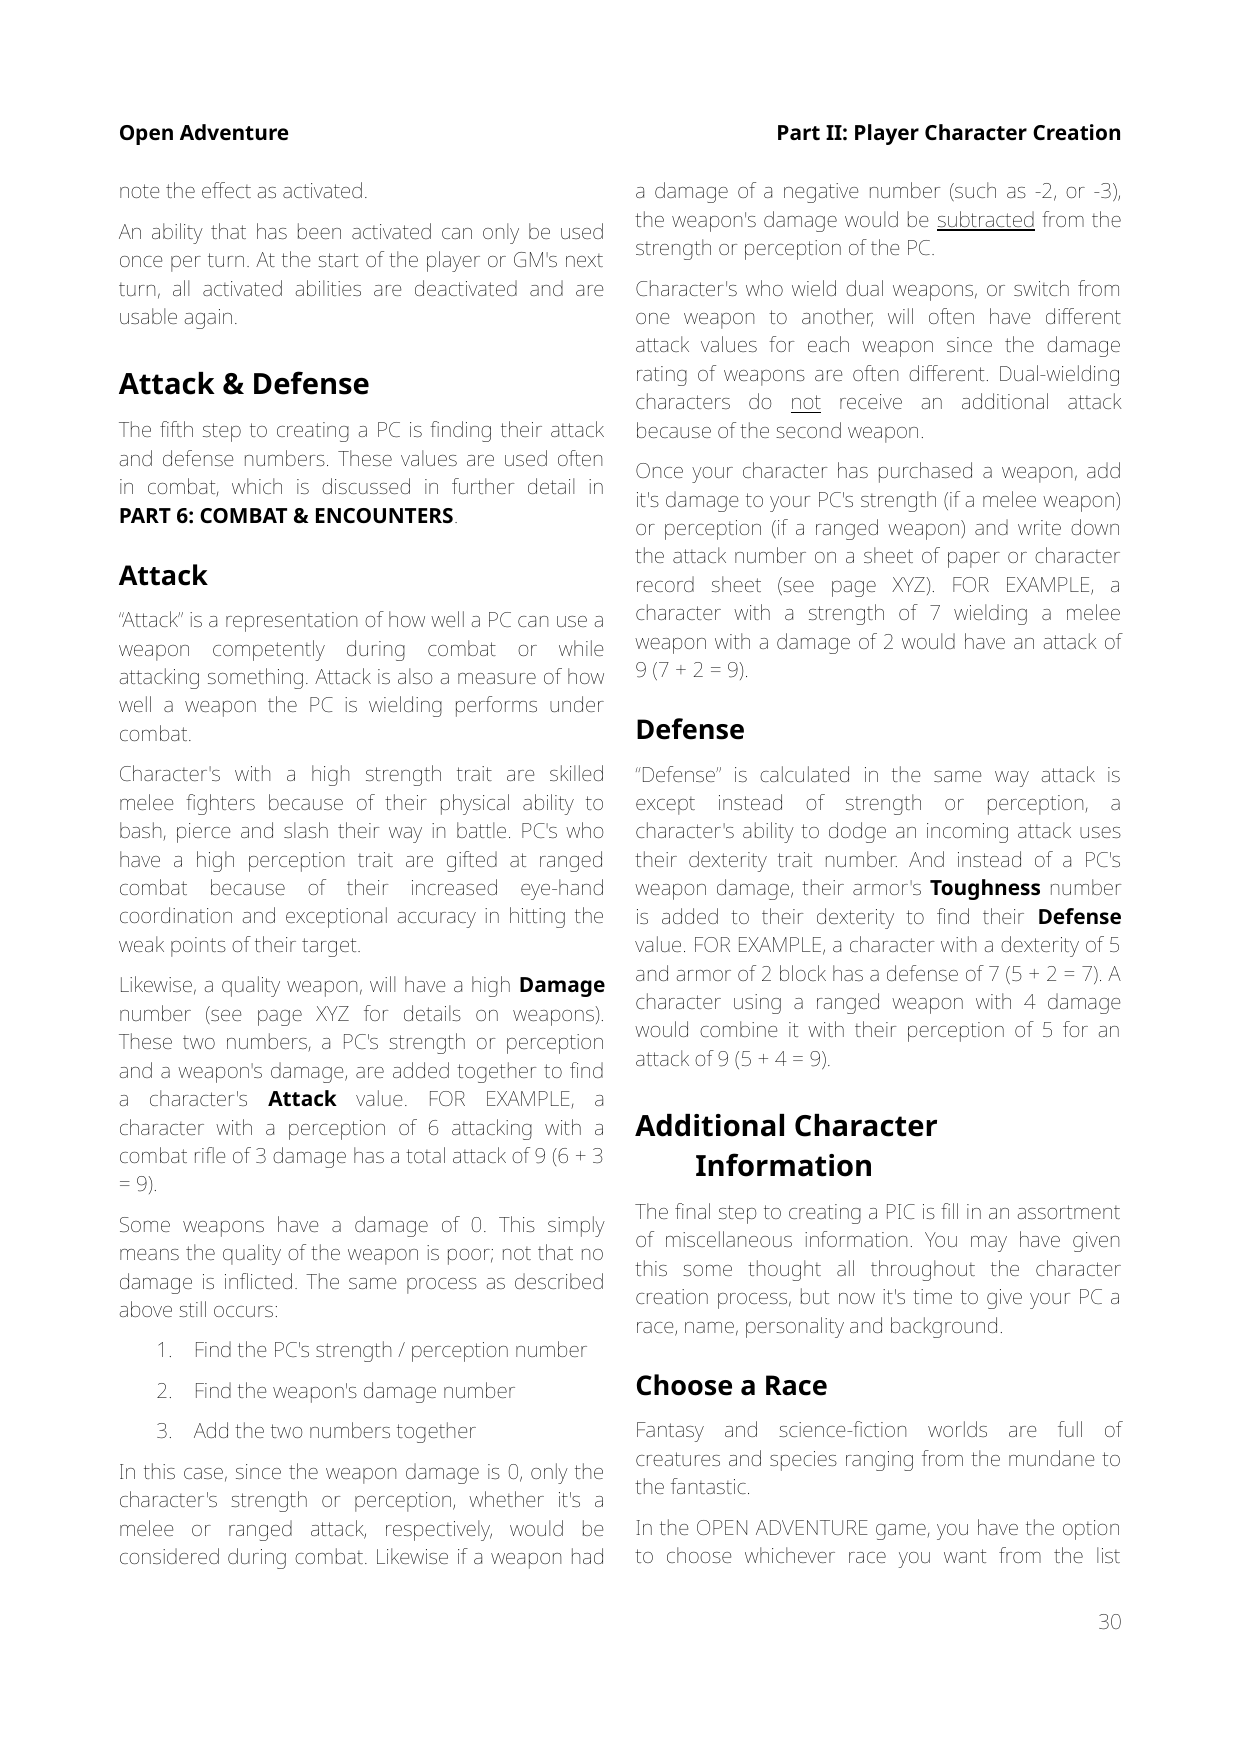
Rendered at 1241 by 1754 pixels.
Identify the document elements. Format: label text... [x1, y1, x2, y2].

subtitle Additional Character Information [635, 1105, 1122, 1185]
text An ability that has been activated can only be used once per turn. At the start of the player or GM's next turn, all activated abilities are deactivated and are usable again. [118, 217, 605, 331]
text Character's who wield dual weapons, or switch from one weapon to another, will often have different attack values for each weapon since the damage rating of weapons are often different. Dual-wielding characters do not receive an additional attack because of the second weapon. [635, 274, 1122, 444]
text Some weapons have a damage of 0. This simply means the quality of the weapon is poor; not that no damage is inflicted. The same process as described above still occurs: [118, 1210, 605, 1324]
subtitle Attack & Defense [118, 363, 605, 403]
text a damage of a negative number (such as -2, or -3), the weapon's damage would be subtracted from the strength or perception of the PC. [635, 176, 1122, 262]
list Find the weapon's damage number [156, 1376, 605, 1404]
list Find the PC's strength / perception number [156, 1336, 605, 1364]
text The fifth step to creating a PC is finding their attack and defense numbers. These values are used often in combat, which is discussed in further detail in PART 6: COMBAT & ENCOUNTERS. [118, 416, 605, 529]
text “Attack” is a representation of how well a PC can use a weapon competently during combat or while attacking something. Attack is also a measure of how well a weapon the PC is wielding performs under combat. [118, 605, 605, 747]
text Attack [118, 556, 605, 593]
text Once your character has purchased a weapon, add it's damage to your PC's strength (if a melee weapon) or perception (if a ranged weapon) and write down the attack number on a sheet of paper or character record sheet (see page XYZ). FOR EXAMPLE, a character with a strength of 7 wielding a melee weapon with a damage of 2 would have an attack of 9 (7 + 2 = 9). [635, 456, 1122, 684]
text “Defense” is calculated in the same way attack is except instead of strength or perception, a character's ability to dodge an incoming attack uses their dexterity trait number. And instead of a PC's weapon damage, their armor's Toughness number is added to their dexterity to find their Defense value. FOR EXAMPLE, a character with a dexterity of 5 and armor of 2 block has a defense of 7 (5 + 2 = 7). A character using a ranged weapon with 4 damage would combine it with their perception of 5 for an attack of 9 (5 + 4 = 9). [635, 760, 1122, 1072]
text Fantasy and science-fiction worlds are full of creatures and species ranging from the mundane to the fantastic. [635, 1415, 1122, 1501]
text Defense [635, 711, 1122, 748]
text Likewise, a quality weapon, will have a high Damage number (see page XYZ for details on weapons). These two numbers, a PC's strength or perception and a weapon's damage, are added together to find a character's Attack value. FOR EXAMPLE, a character with a perception of 6 attacking with a combat rifle of 3 damage has a total attack of 9 (6 + 3 = 9). [118, 970, 605, 1198]
subtitle Choose a Race [635, 1366, 1122, 1403]
list Add the two numbers together [156, 1416, 605, 1445]
text note the effect as activated. [118, 176, 605, 205]
text In the OPEN ADVENTURE game, you have the option to choose whichever race you want from the list [635, 1513, 1122, 1569]
text Character's with a high strength trait are skilled melee fighters because of their physical ability to bash, pierce and slash their way in battle. PC's who have a high perception trait are gifted at ranged combat because of their increased eye-hand coordination and exceptional accuracy in hitting the weak points of their target. [118, 759, 605, 958]
text In this case, since the weapon damage is 0, only the character's strength or perception, whether it's a melee or ranged attack, respectively, would be considered during combat. Likewise if a weapon had [118, 1457, 605, 1571]
text The final step to creating a PIC is fill in an assortment of miscellaneous information. You may have given this some thought all throughout the character creation process, but now it's time to give your PC a race, name, personality and background. [635, 1197, 1122, 1339]
